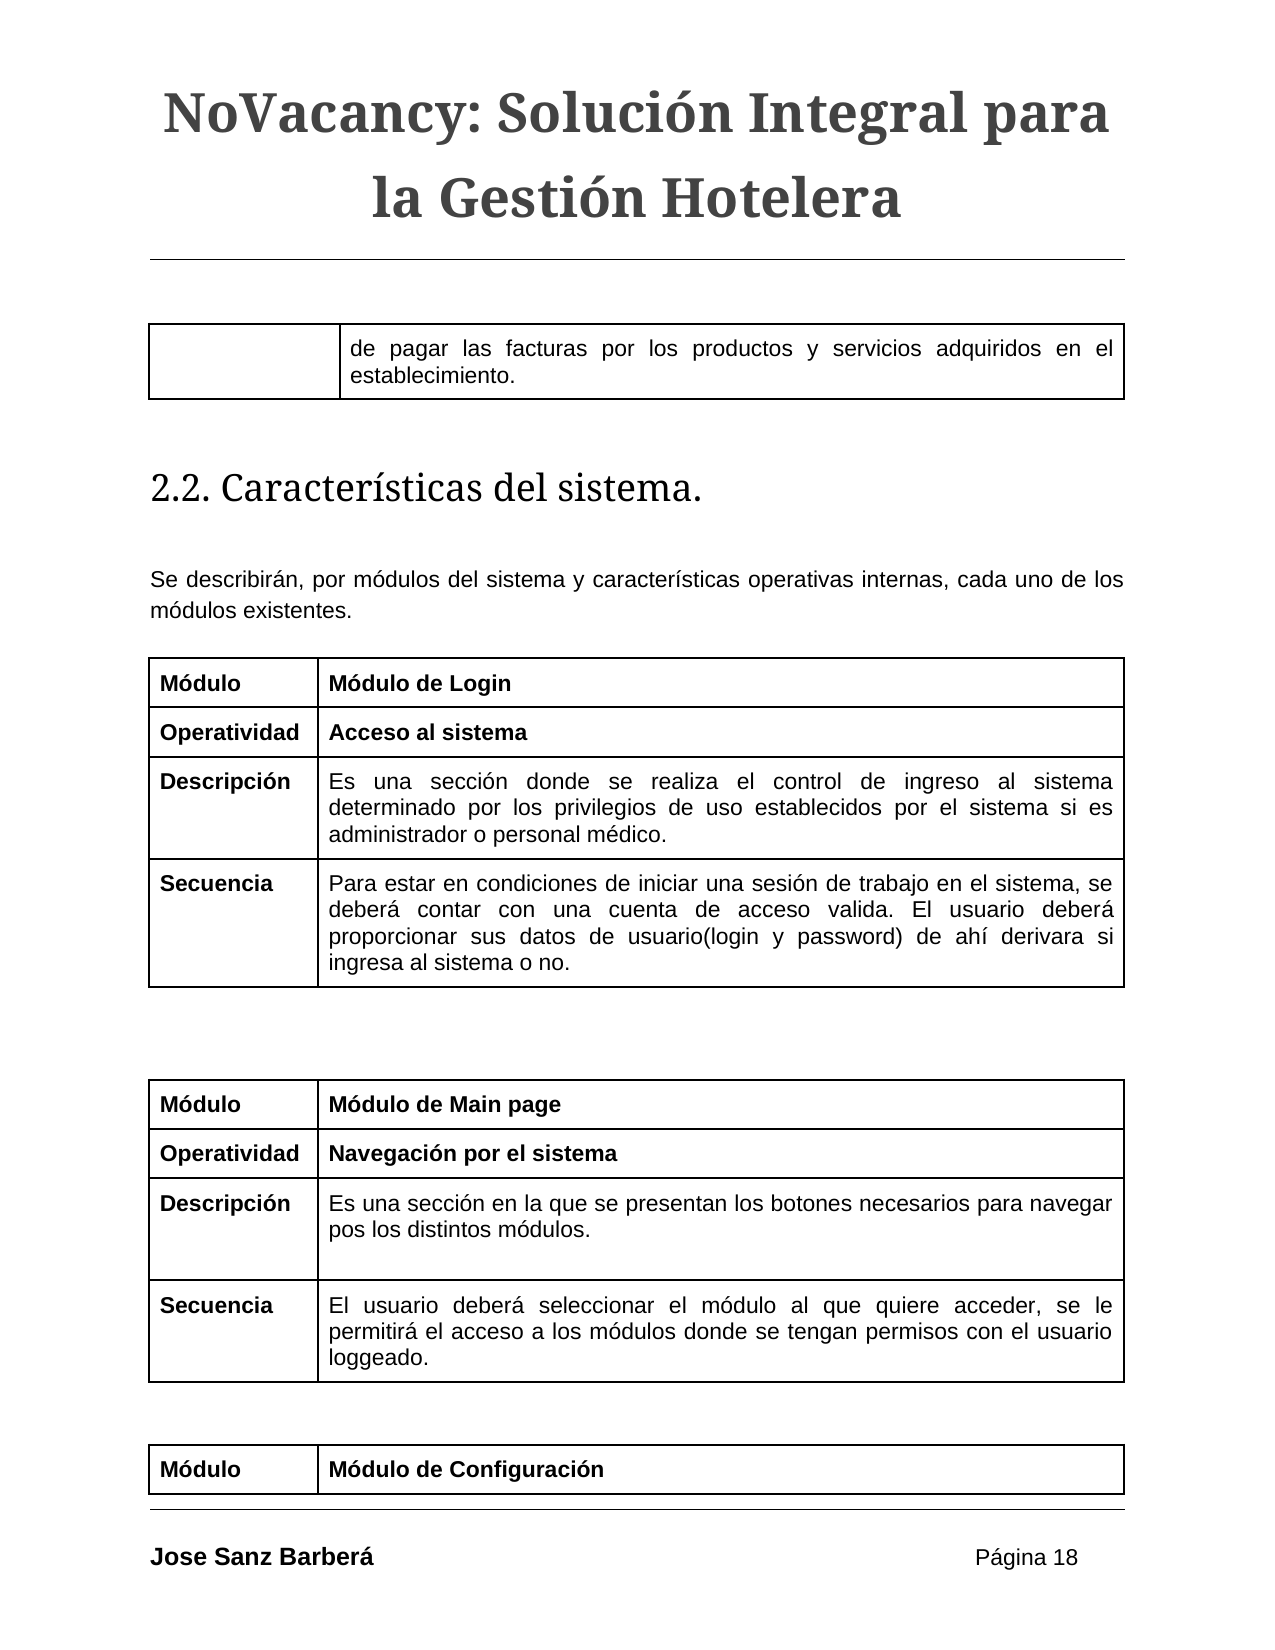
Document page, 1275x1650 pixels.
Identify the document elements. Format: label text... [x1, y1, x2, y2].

table_header Módulo de Main page [319, 1081, 1123, 1128]
table_header Módulo [150, 659, 317, 706]
table_header Módulo de Login [319, 659, 1123, 706]
table_header Módulo de Configuración [319, 1446, 1123, 1493]
table_cell Operatividad [150, 1130, 317, 1177]
table_cell Descripción [150, 1179, 317, 1279]
table_cell Secuencia [150, 1281, 317, 1381]
table_cell Es una sección en la que se presentan los botones necesarios para navegar pos los distintos módulos. [319, 1179, 1123, 1279]
table_cell El usuario deberá seleccionar el módulo al que quiere acceder, se le permitirá el acceso a los módulos donde se tengan permisos con el usuario loggeado. [319, 1281, 1123, 1381]
table_cell Secuencia [150, 860, 317, 986]
subtitle 2.2. Características del sistema. [150, 461, 1125, 512]
table_cell Operatividad [150, 708, 317, 756]
table_header Módulo [150, 1081, 317, 1128]
table_cell Es una sección donde se realiza el control de ingreso al sistema determinado por los privilegios de uso establecidos por el sistema si es administrador o personal médico. [319, 758, 1123, 857]
table_cell [150, 325, 339, 398]
table_header Módulo [150, 1446, 317, 1493]
table_cell Descripción [150, 758, 317, 857]
table_cell Para estar en condiciones de iniciar una sesión de trabajo en el sistema, se deberá contar con una cuenta de acceso valida. El usuario deberá proporcionar sus datos de usuario(login y password) de ahí derivara si ingresa al sistema o no. [319, 860, 1123, 986]
text Se describirán, por módulos del sistema y características operativas internas, cada uno de los módulos existentes. [150, 566, 1125, 623]
table_cell Acceso al sistema [319, 708, 1123, 756]
table_cell de pagar las facturas por los productos y servicios adquiridos en el establecimiento. [341, 325, 1123, 398]
table_cell Navegación por el sistema [319, 1130, 1123, 1177]
